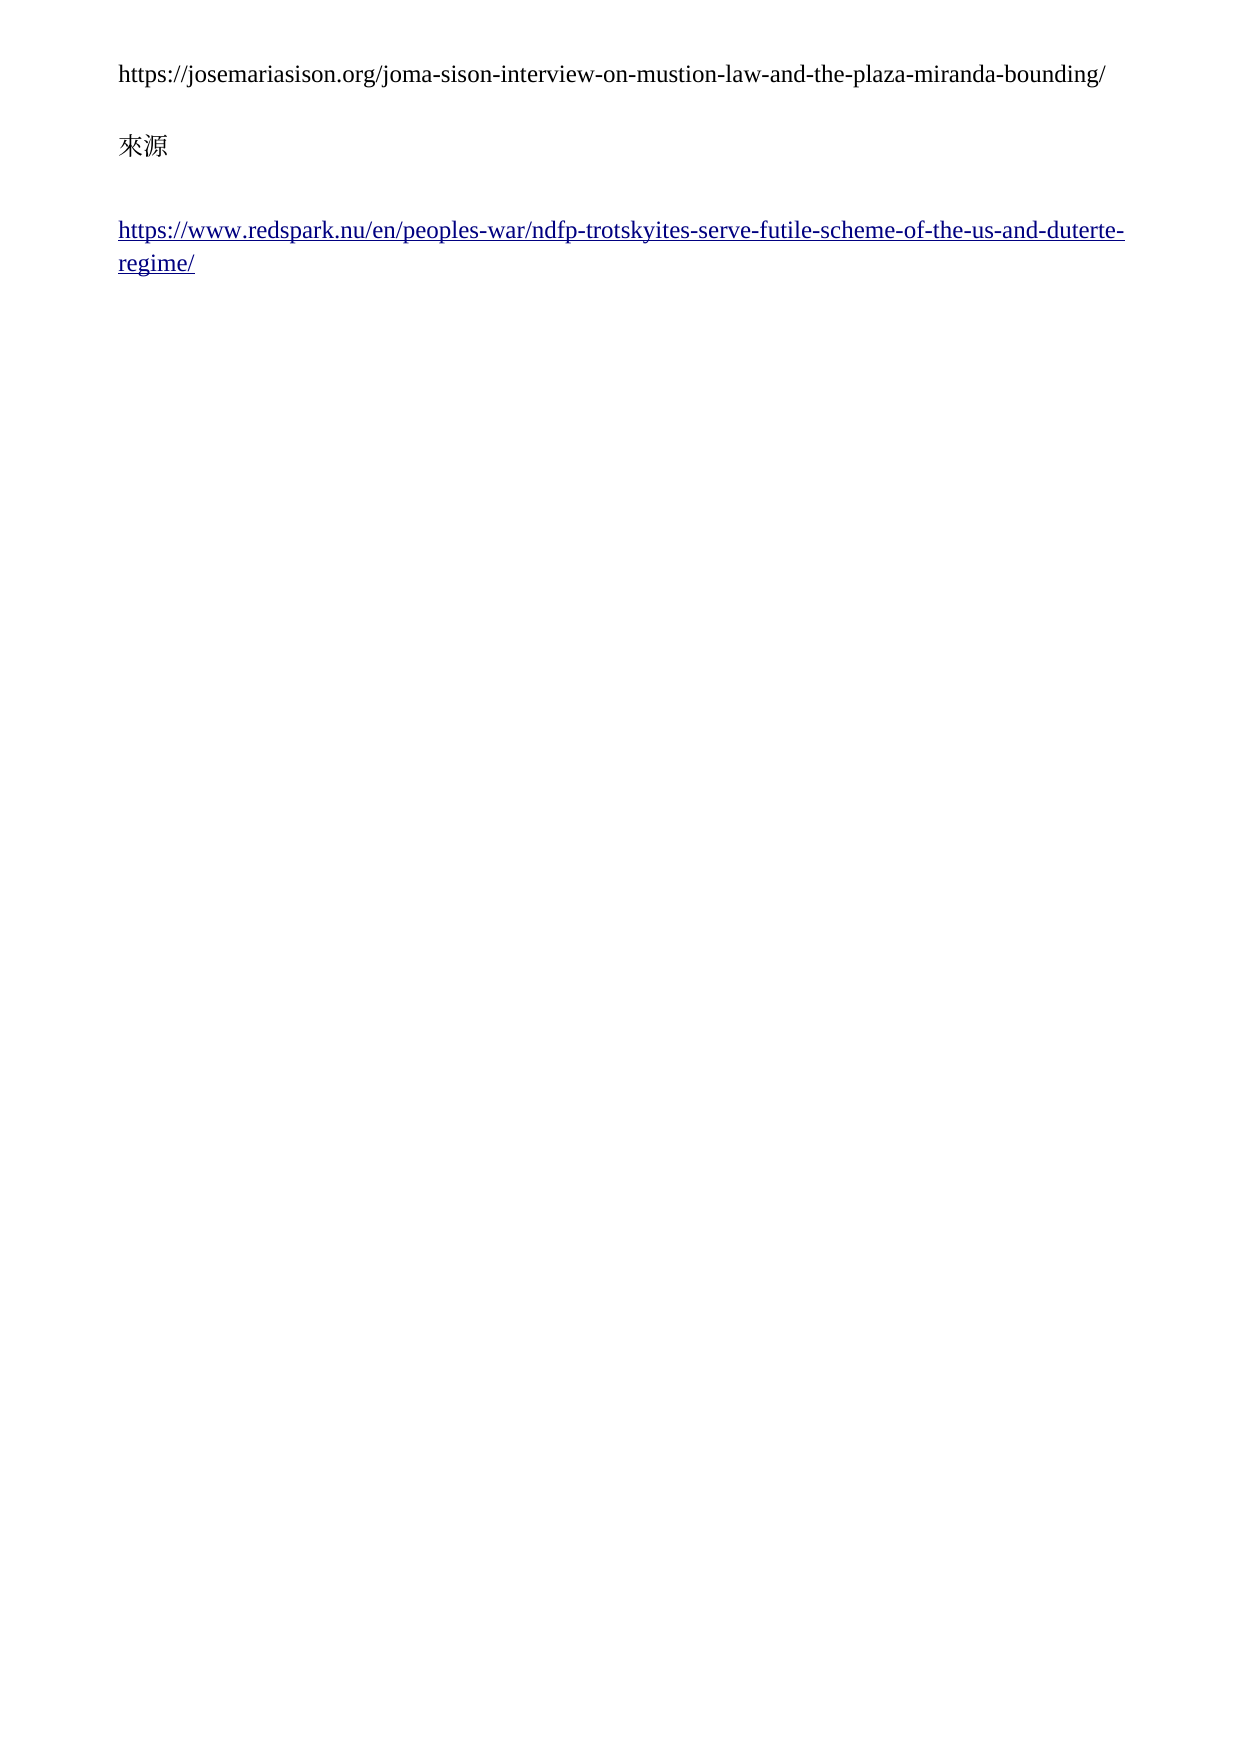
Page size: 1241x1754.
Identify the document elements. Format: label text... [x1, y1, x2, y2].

text https://www.redspark.nu/wp-content/uploads/2021/03/6ea9d58c-0b6a-46a0-ac02-250de6ca01e5-800x445.jpg 2021-03-03T17:30:11+00:00 艾倫華沙 [‘菲律賓共產黨’、‘菲律賓人民黨’、‘菲律賓人民黨全國民主陣線’、‘菲律賓人民黨全國民主陣線’、‘美國杜特爾特政權’、‘第四國際委員會’、‘菲律賓民族民主陣線’、‘菲律賓人民黨’、‘托洛茨基’、‘美國杜特爾特政權’] [“人民戰爭”，“菲律賓”，“理論”] https://www.redspark.nu/en/peoples-war/ndfp-trotskyites-serve-futile-scheme-of-the-us-and-duterte-regimy.網址/ 作者：Camila Ortigas 2021年3月3日 在第四國際委員會的領導下，以約瑟夫·斯卡利茲和約翰·馬爾瓦爾為首的托洛茨基派小組正在無情地進行一場心理戰，為美帝國主義及其傀儡杜特爾特政權摧毀菲律賓共產黨和菲律賓人民政權的徒勞計劃服務民主革命。 托洛茨基派繼續扮演著托洛茨基及其少數教派追隨者扮演的同樣的反革命角色，他們假裝比列寧領導下的布林什維克黨更“左”，從1930年代開始支援法西斯，反對斯大林和蘇聯的列寧主義領導，然後支援法西斯冷戰時期的美帝國主義以二戰後反斯大林和反共的名義出現。 托洛茨基主張社會主義是無產階級和各國人民的直接路線，但他們自相矛盾地說，儘管斯大林領導的蘇共在蘇聯和蘇聯建立了社會主義，但在任何國家都不可能有社會主義第二次世界大戰後，社會主義在中國和其他幾個國家興起。 托洛茨基派把偉大的社會主義建設者斯大林和毛澤東譴責為民族資產階級考慮各國具體情況和結盟抗敵需要的工具，這是有悖常理的。他們攻擊一切從第三共產國際以後興起的馬克思列寧主義共產黨，並以此作為民族資產階級的工具。 他們反對菲律賓兩階段革命，用無產階級領導的新民主主義階段，準備社會主義階段。他們希望菲律賓無產階級脫離其他愛國進步階級，跳過反帝反封建的鬥爭，立即實現社會主義。但與此同時，他們自相矛盾地宣稱，社會主義不可能在任何國家開始。 他們為了順應托洛茨基教條主義和宗派主義，捏造歷史和現狀，混淆各國革命鬥爭的客觀條件和思想政治路線。他們現在在菲律賓以最惡毒的方式這樣做，是為了攻擊人民解放黨和革命運動，協助美帝國主義和傀儡反動政權破壞人民解放黨和革命運動的徒勞計劃。 他們甚至徹頭徹尾地撒謊，為法西斯獨裁者馬科斯開脫罪責，恢復人們的記憶，並推動杜特爾特-馬科斯聯盟。他們厚顏無恥地粉飾法西斯馬科斯對1971年米蘭達廣場投擲手榴彈事件的刑事責任，並將其歸咎於人民黨中央領導層。他們無恥地為馬科斯1971年暫停人身保護令和1972年宣佈戒嚴辯護。他們確實是惡毒的反革命分子！ 因此，有必要再次公佈馬尼拉檢察官辦公室1994年的決議，駁回因1971年米蘭達廣場投擲手榴彈事件而對菲律賓人民黨及其被指控的領導人多次謀殺的指控。檢察官辦公室審查了軍方和警方以及所有其他誹謗人民黨的人提出的所有“證據”，並得出結論，所有這些都是純粹基於猜測。以下是上述決議的連結：https://josemariasison.org/plaza-miranda-bombing-resolution-manila-producer/ 審查Jose Maria Sison及其律師Romeo T.Capulong和Edre Olalia的陳述也很重要： https://josemariasison.org/wp-content/uploads/2016/03/rtc1997affidation.pdfhttps://josemariasison.org/lawyer-joma-as-plaza-miranda-BOLDING-mastermind-a-canard公司/ 此外，Jose Maria Sison教授與一位年輕記者Ilena Saturay的訪談內容豐富且有趣： https://josemariasison.org/joma-sison-interview-on-mustion-law-and-the-plaza-miranda-bounding/ 來源 [118, 59, 1181, 162]
text https://www.redspark.nu/en/peoples-war/ndfp-trotskyites-serve-futile-scheme-of-the-us-and-duterte-regime/ [118, 182, 1181, 277]
